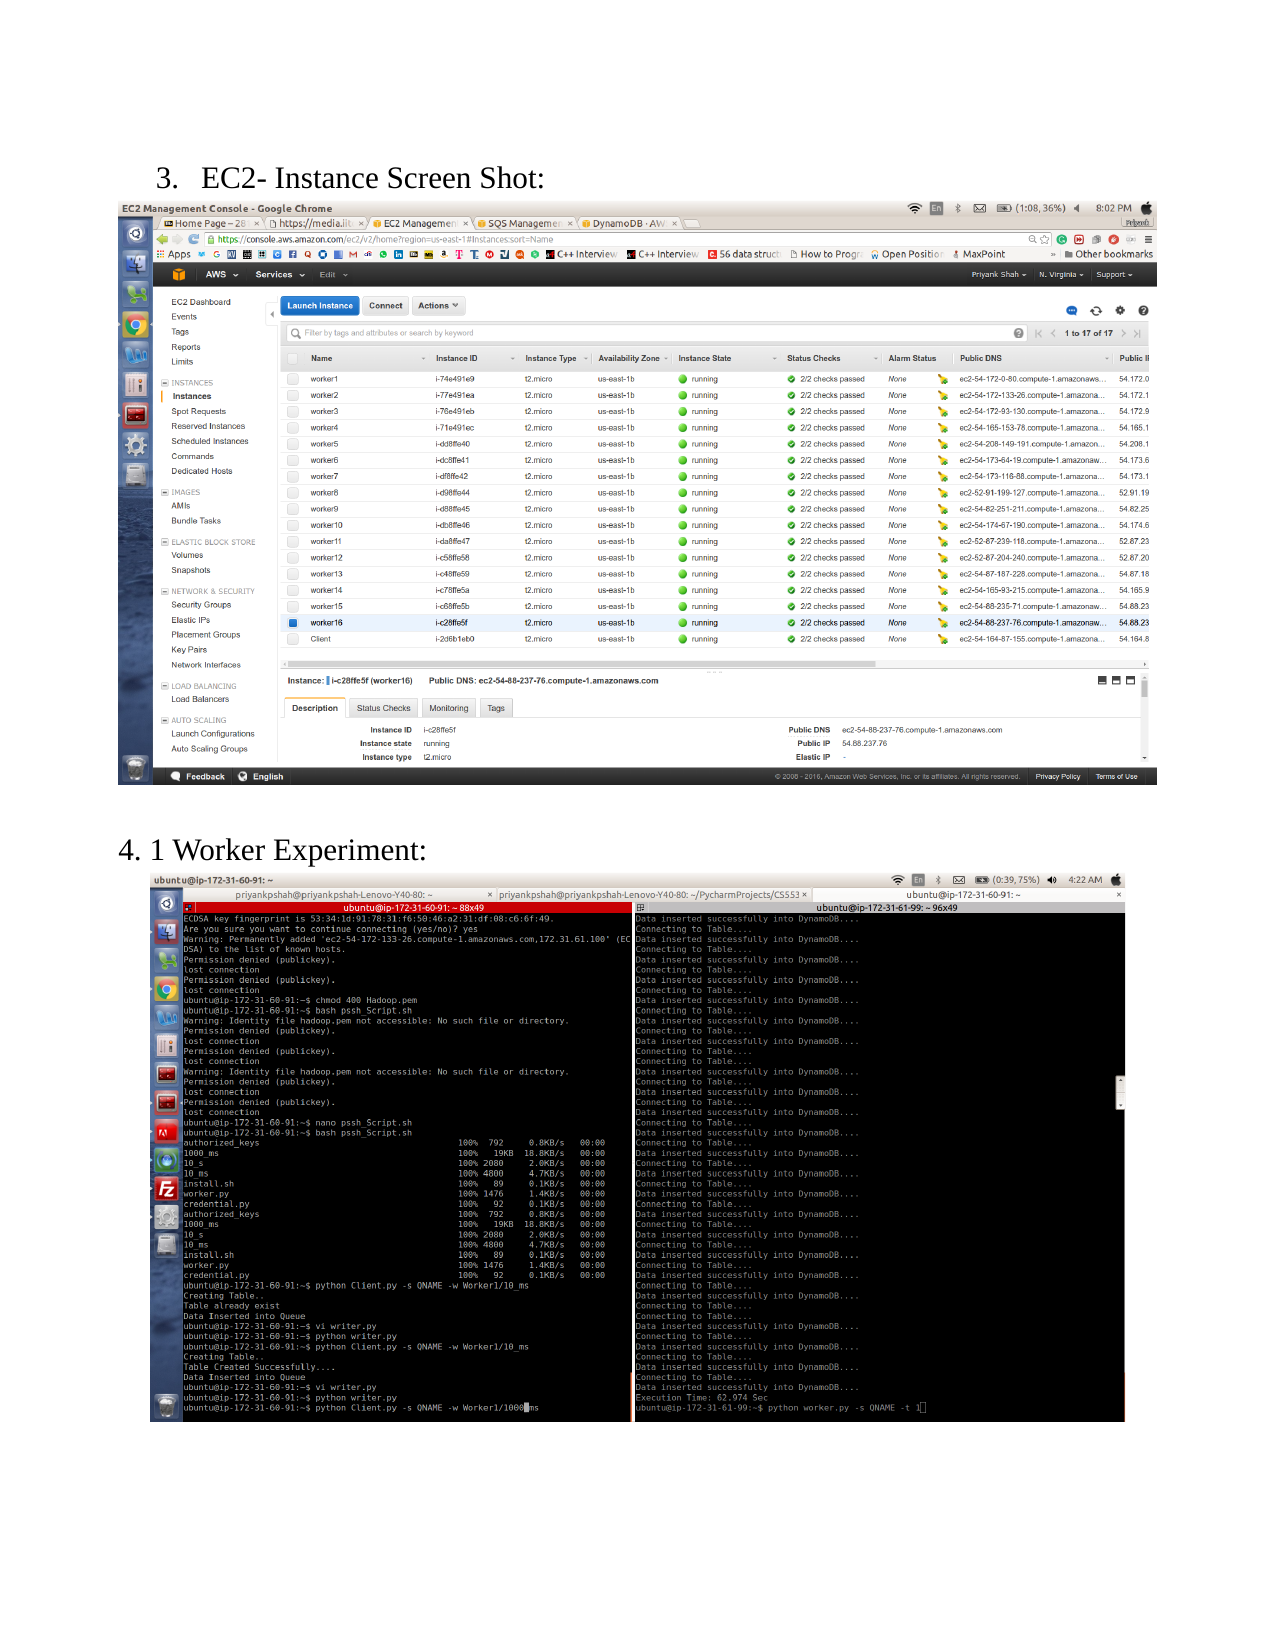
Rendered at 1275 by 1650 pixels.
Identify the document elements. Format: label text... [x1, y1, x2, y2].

list EC2- Instance Screen Shot: [156, 159, 1157, 195]
picture [118, 200, 1157, 785]
text 4. 1 Worker Experiment: [118, 831, 1157, 867]
picture [150, 872, 1125, 1422]
